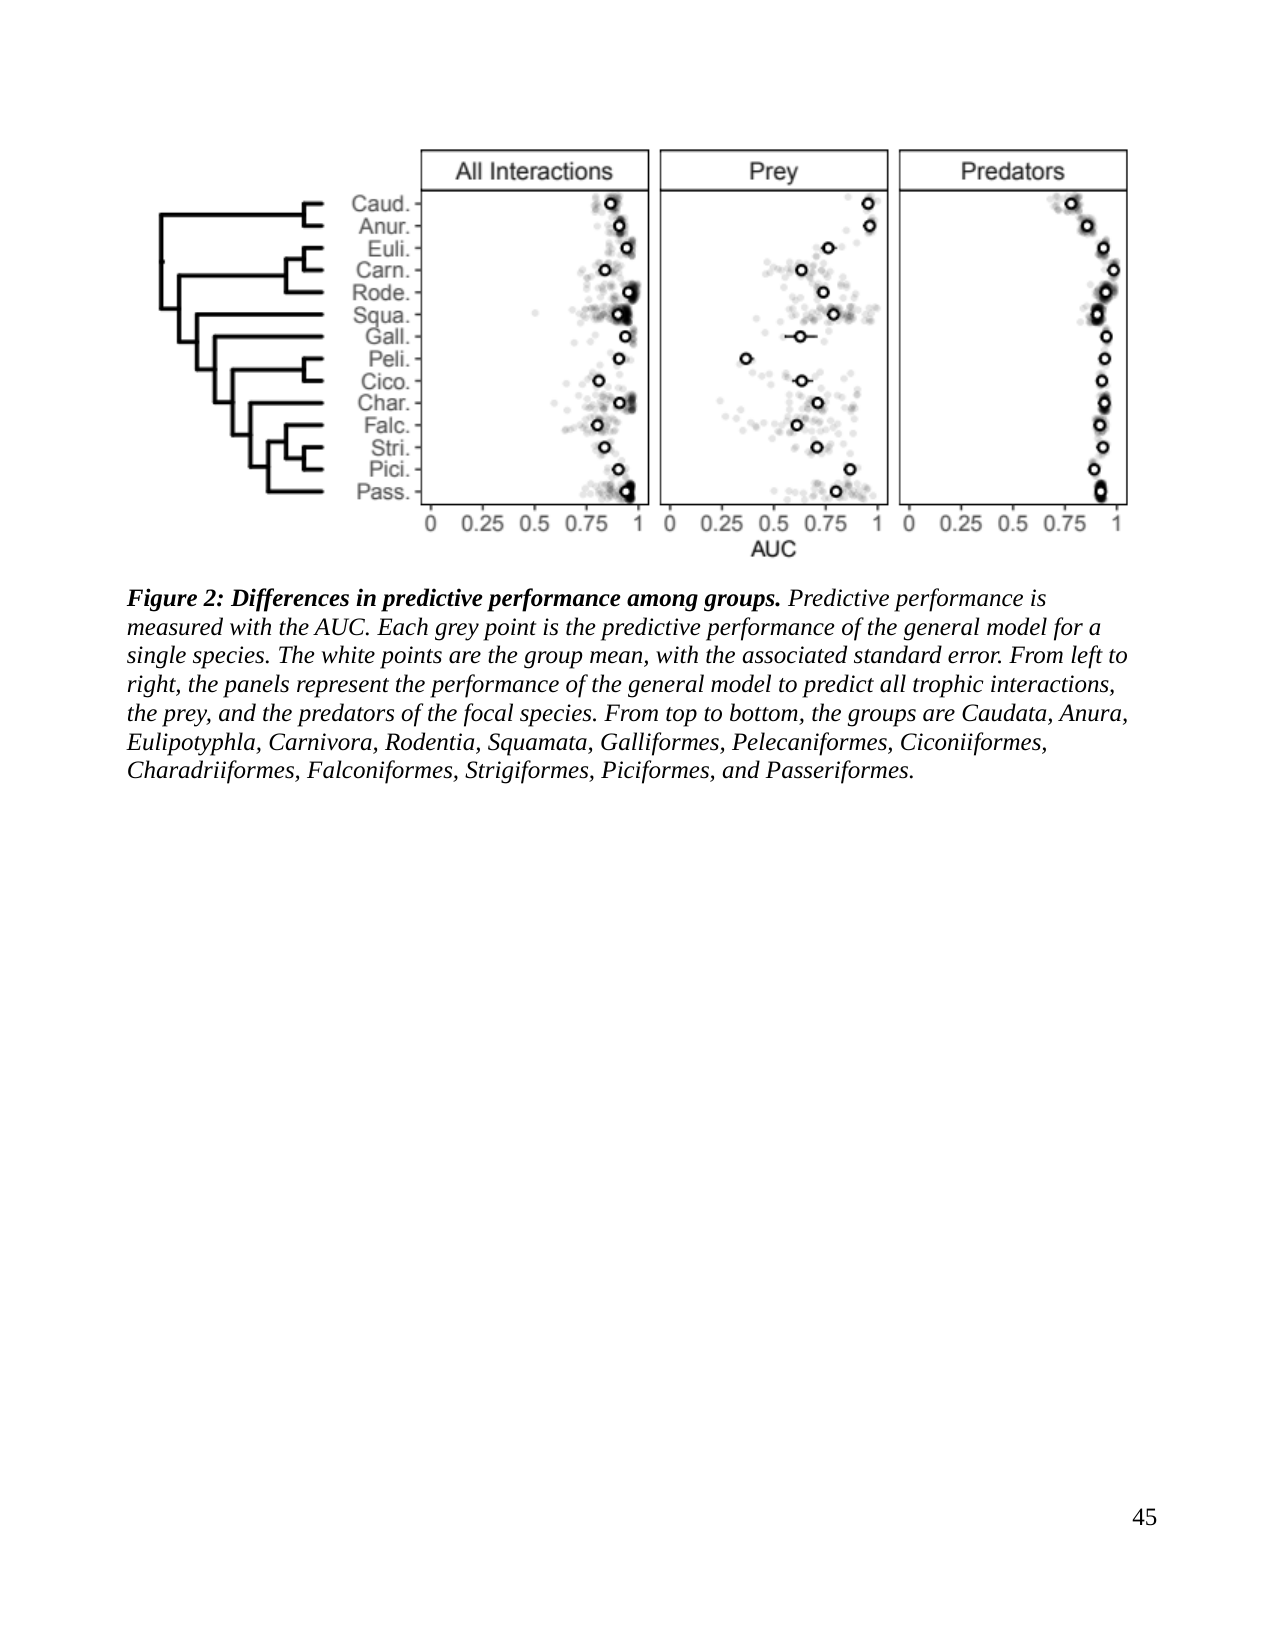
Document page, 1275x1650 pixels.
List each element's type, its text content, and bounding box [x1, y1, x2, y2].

picture [126, 130, 1149, 584]
text Figure 2: Differences in predictive performance among groups. Predictive performance is measured with the AUC. Each grey point is the predictive performance of the general model for a single species. The white points are the group mean, with the associated standard error. From left to right, the panels represent the performance of the general model to predict all trophic interactions, the prey, and the predators of the focal species. From top to bottom, the groups are Caudata, Anura, Eulipotyphla, Carnivora, Rodentia, Squamata, Galliformes, Pelecaniformes, Ciconiiformes, Charadriiformes, Falconiformes, Strigiformes, Piciformes, and Passeriformes. [127, 584, 1148, 784]
